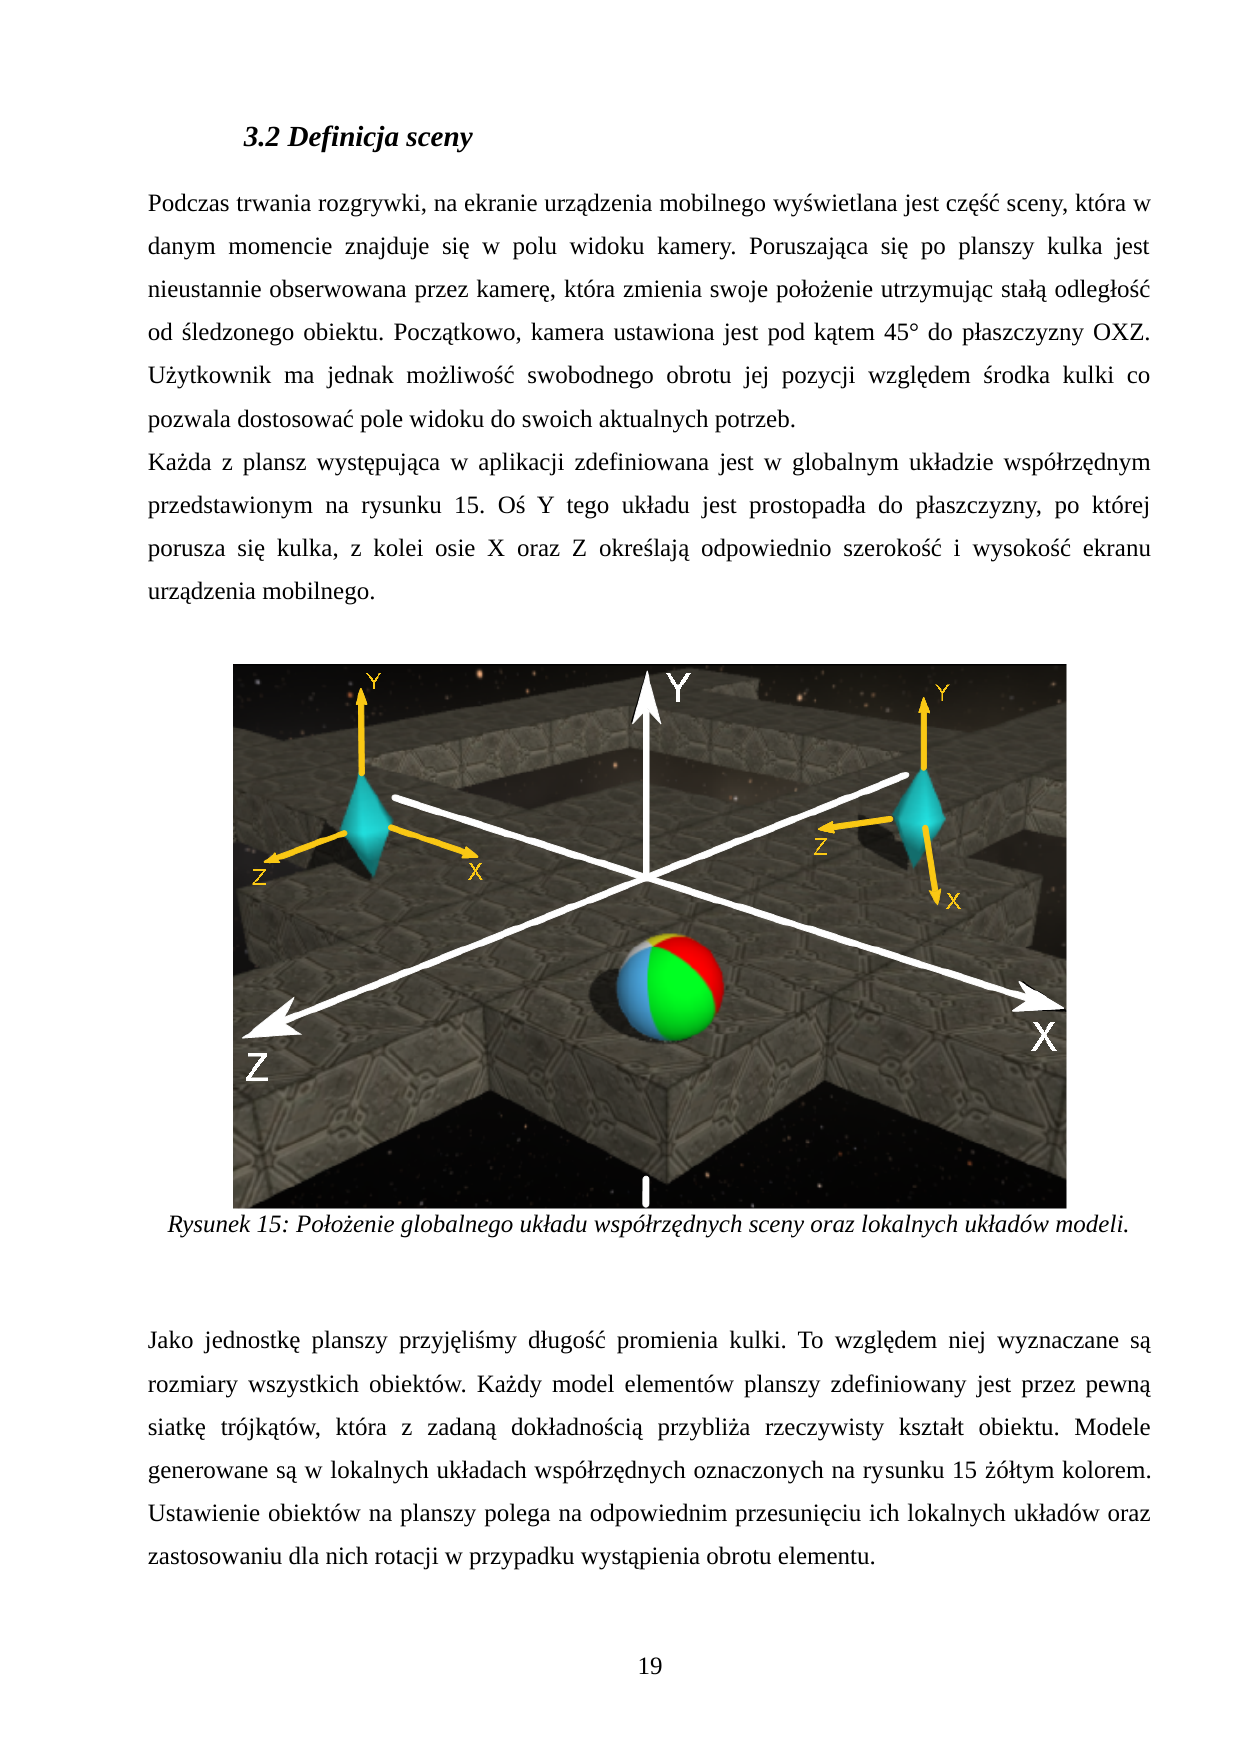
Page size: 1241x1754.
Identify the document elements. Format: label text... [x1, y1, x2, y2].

text Rysunek 15: Położenie globalnego układu współrzędnych sceny oraz lokalnych układów modeli. [166, 676, 1133, 1237]
picture [232, 663, 1067, 1209]
text Jako jednostkę planszy przyjęliśmy długość promienia kulki. To względem niej wyznaczane są rozmiary wszystkich obiektów. Każdy model elementów planszy zdefiniowany jest przez pewną siatkę trójkątów, która z zadaną dokładnością przybliża rzeczywisty kształt obiektu. Modele generowane są w lokalnych układach współrzędnych oznaczonych na rysunku 15 żółtym kolorem. Ustawienie obiektów na planszy polega na odpowiednim przesunięciu ich lokalnych układów oraz zastosowaniu dla nich rotacji w przypadku wystąpienia obrotu elementu. [148, 1326, 1152, 1570]
subtitle Definicja sceny [236, 119, 1152, 153]
text Każda z plansz występująca w aplikacji zdefiniowana jest w globalnym układzie współrzędnym przedstawionym na rysunku 15. Oś Y tego układu jest prostopadła do płaszczyzny, po której porusza się kulka, z kolei osie X oraz Z określają odpowiednio szerokość i wysokość ekranu urządzenia mobilnego. [148, 447, 1152, 605]
text Podczas trwania rozgrywki, na ekranie urządzenia mobilnego wyświetlana jest część sceny, która w danym momencie znajduje się w polu widoku kamery. Poruszająca się po planszy kulka jest nieustannie obserwowana przez kamerę, która zmienia swoje położenie utrzymując stałą odległość od śledzonego obiektu. Początkowo, kamera ustawiona jest pod kątem 45° do płaszczyzny OXZ. Użytkownik ma jednak możliwość swobodnego obrotu jej pozycji względem środka kulki co pozwala dostosować pole widoku do swoich aktualnych potrzeb. [148, 188, 1152, 432]
